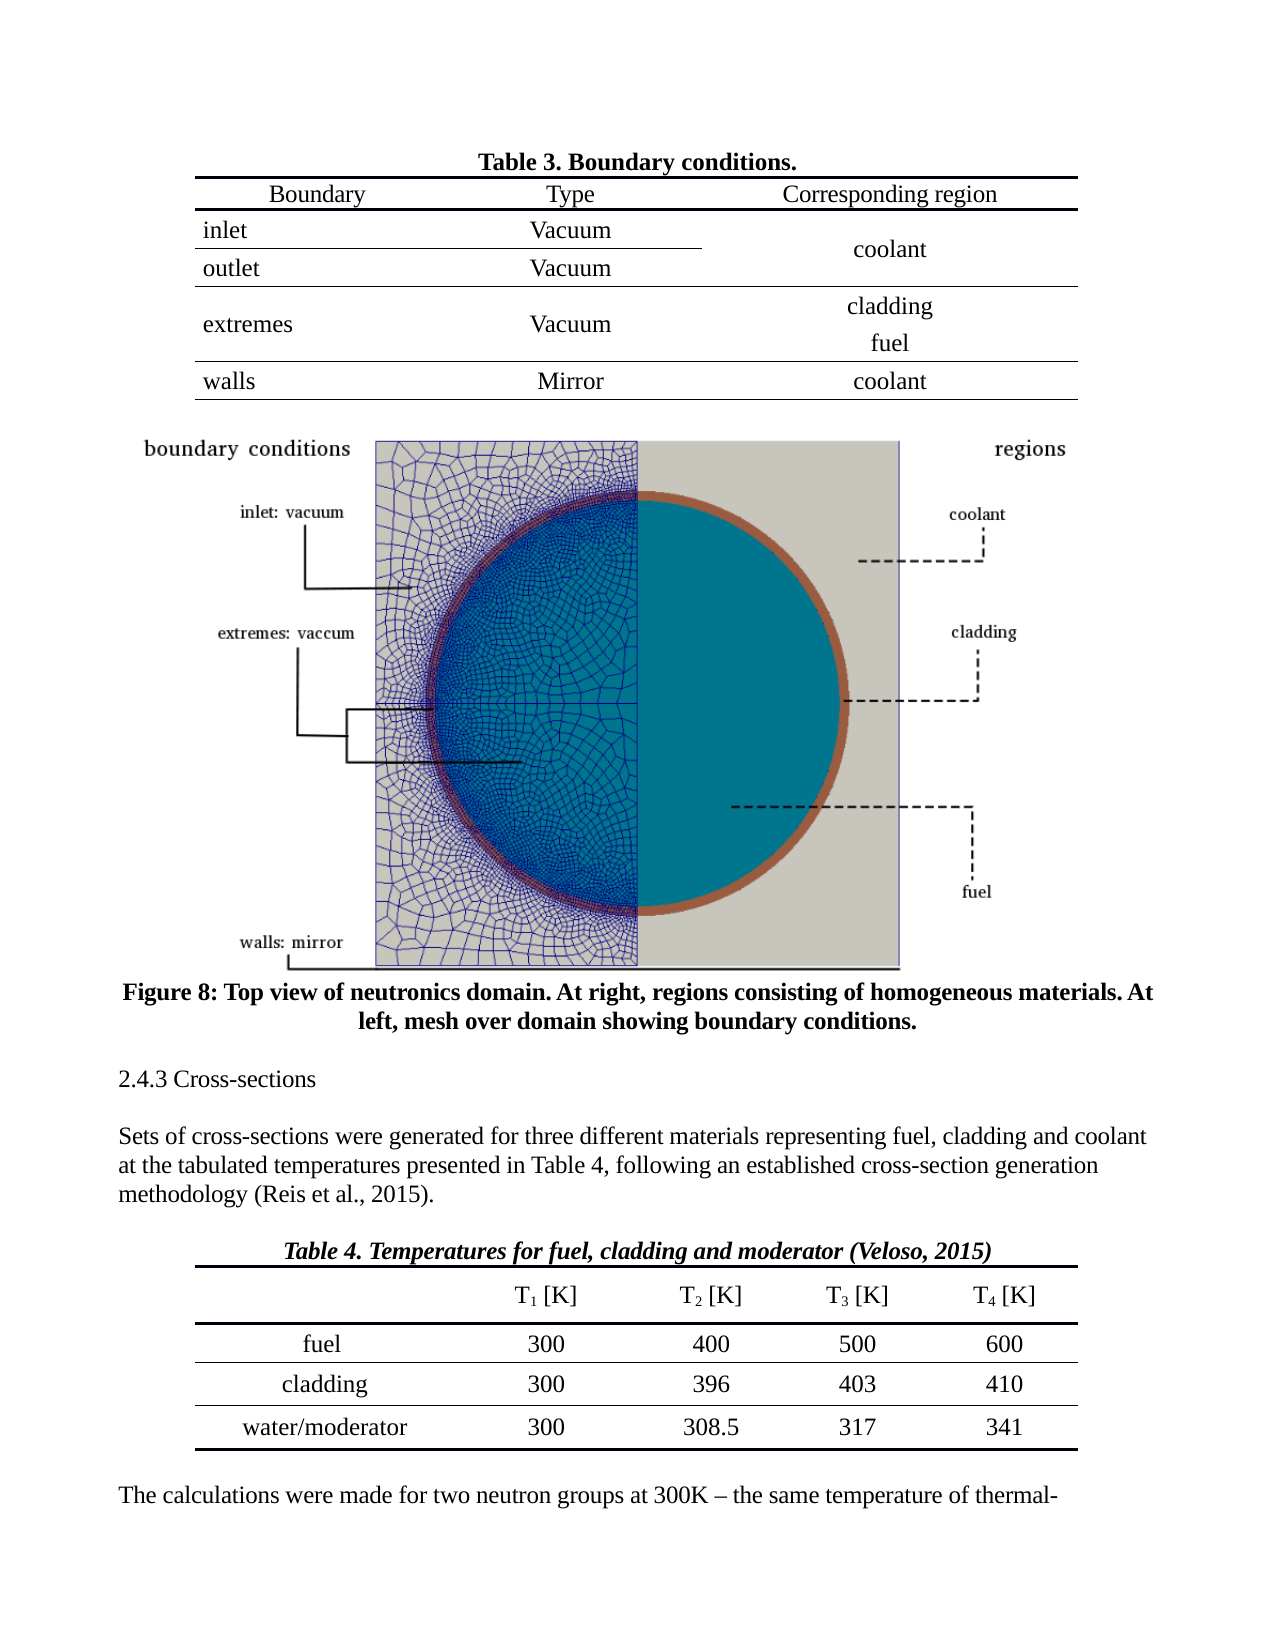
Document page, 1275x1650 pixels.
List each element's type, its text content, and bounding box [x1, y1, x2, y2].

table_cell cladding fuel [702, 287, 1078, 361]
table_cell 400 [638, 1325, 784, 1362]
table_header Boundary [195, 179, 439, 207]
text Table 4. Temperatures for fuel, cladding and moderator (Veloso, 2015) [118, 1236, 1157, 1265]
table_header Corresponding region [702, 179, 1078, 207]
table_header T3 [K] [784, 1268, 931, 1322]
text 2.4.3 Cross-sections [118, 1064, 1157, 1092]
table_cell inlet [195, 211, 439, 248]
table_cell 308.5 [638, 1406, 784, 1448]
table_cell coolant [702, 362, 1078, 399]
table_cell 300 [454, 1325, 638, 1362]
text Sets of cross-sections were generated for three different materials representing fuel, cladding and coolant at the tabulated temperatures presented in Table 4, following an established cross-section generation methodology (Reis et al., 2015). [118, 1121, 1157, 1207]
text Table 3. Boundary conditions. [118, 147, 1157, 176]
table_header Type [439, 179, 702, 207]
table_cell Vacuum [439, 287, 702, 361]
table_header T4 [K] [931, 1268, 1078, 1322]
table_cell water/moderator [195, 1406, 454, 1448]
table_cell Vacuum [439, 249, 702, 286]
table_cell 600 [931, 1325, 1078, 1362]
table_header T2 [K] [638, 1268, 784, 1322]
table_cell coolant [702, 211, 1078, 286]
table_cell cladding [195, 1363, 454, 1405]
text Figure 8: Top view of neutronics domain. At right, regions consisting of homogeneous materials. At left, mesh over domain showing boundary conditions. [118, 978, 1157, 1035]
table_cell fuel [195, 1325, 454, 1362]
table_cell Mirror [439, 362, 702, 399]
table_cell Vacuum [439, 211, 702, 248]
table_header T1 [K] [454, 1268, 638, 1322]
table_cell 317 [784, 1406, 931, 1448]
table_cell outlet [195, 249, 439, 286]
table_cell walls [195, 362, 439, 399]
table_cell 500 [784, 1325, 931, 1362]
table_cell 300 [454, 1363, 638, 1405]
table_cell 341 [931, 1406, 1078, 1448]
picture [118, 429, 1157, 978]
table_cell extremes [195, 287, 439, 361]
table_cell 300 [454, 1406, 638, 1448]
table_cell 410 [931, 1363, 1078, 1405]
table_cell 403 [784, 1363, 931, 1405]
table_header [195, 1268, 454, 1322]
text The calculations were made for two neutron groups at 300K – the same temperature of thermal- [118, 1480, 1157, 1508]
table_cell 396 [638, 1363, 784, 1405]
